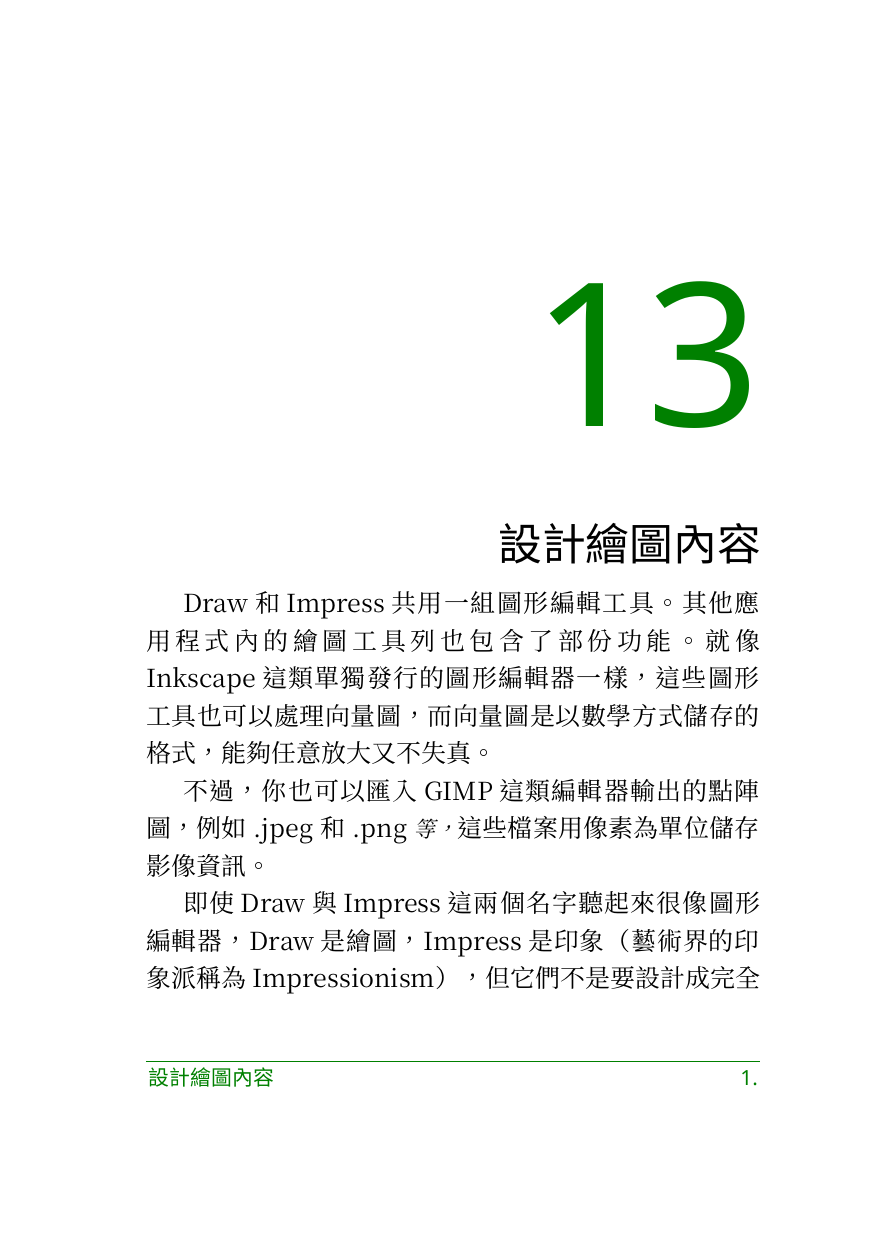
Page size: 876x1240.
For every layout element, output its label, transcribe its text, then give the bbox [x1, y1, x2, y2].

text 即使Draw與Impress這兩個名字聽起來很像圖形編輯器，Draw是繪圖，Impress是印象（藝術界的印象派稱為 Impressionism），但它們不是要設計成完全 [146, 883, 760, 995]
text 13 [146, 212, 760, 485]
text Draw和Impress共用一組圖形編輯工具。其他應用程式內的繪圖工具列也包含了部份功能。就像 Inkscape這類單獨發行的圖形編輯器一樣，這些圖形工具也可以處理向量圖，而向量圖是以數學方式儲存的格式，能夠任意放大又不失真。 [146, 583, 760, 770]
subtitle 設計繪圖內容 [146, 510, 760, 573]
text 不過，你也可以匯入GIMP這類編輯器輸出的點陣圖，例如 .jpeg 和 .png 等，這些檔案用像素為單位儲存影像資訊。 [146, 770, 760, 883]
